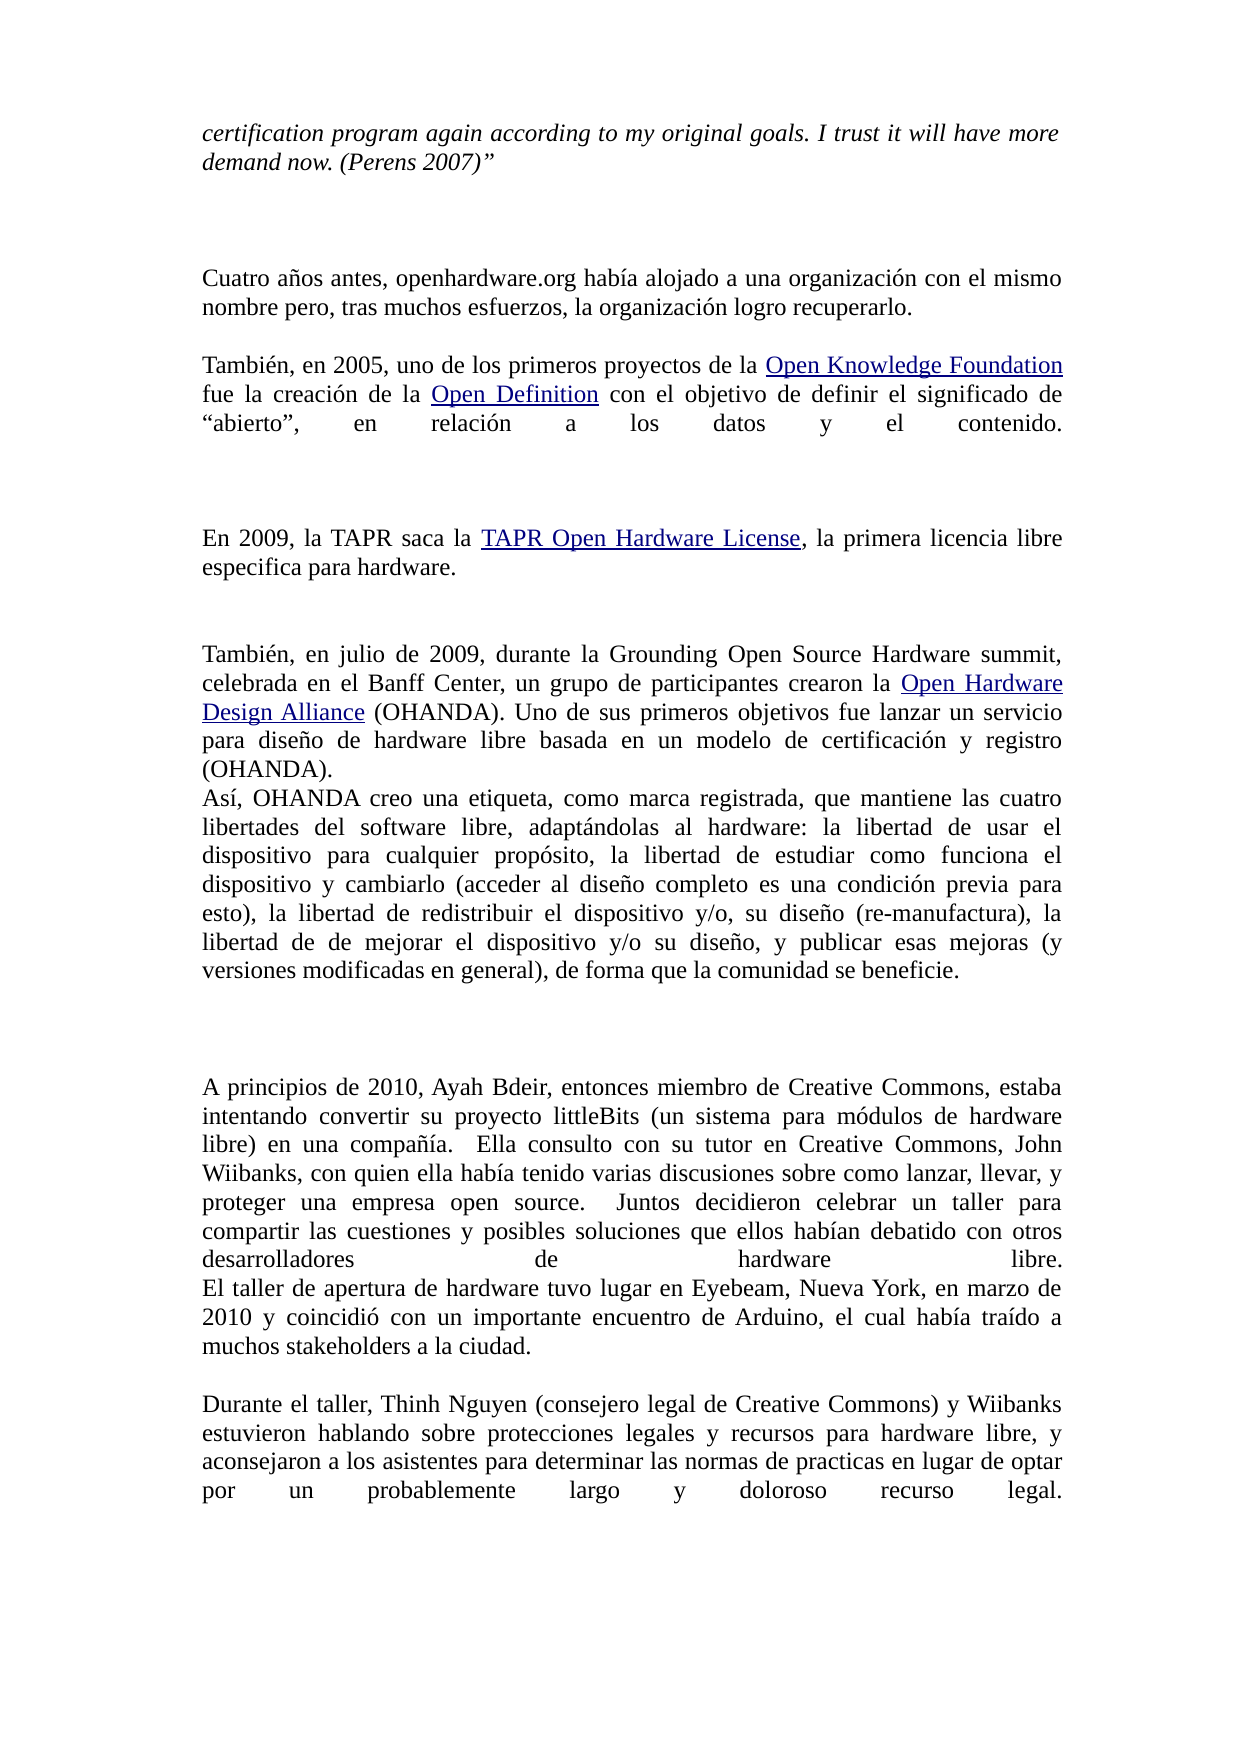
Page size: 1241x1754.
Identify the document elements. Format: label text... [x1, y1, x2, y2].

text También, en 2005, uno de los primeros proyectos de la Open Knowledge Foundation fue la creación de la Open Definition con el objetivo de definir el significado de “abierto”, en relación a los datos y el contenido. [202, 350, 1063, 494]
text También, en julio de 2009, durante la Grounding Open Source Hardware summit, celebrada en el Banff Center, un grupo de participantes crearon la Open Hardware Design Alliance (OHANDA). Uno de sus primeros objetivos fue lanzar un servicio para diseño de hardware libre basada en un modelo de certificación y registro (OHANDA). Así, OHANDA creo una etiqueta, como marca registrada, que mantiene las cuatro libertades del software libre, adaptándolas al hardware: la libertad de usar el dispositivo para cualquier propósito, la libertad de estudiar como funciona el dispositivo y cambiarlo (acceder al diseño completo es una condición previa para esto), la libertad de redistribuir el dispositivo y/o, su diseño (re-manufactura), la libertad de de mejorar el dispositivo y/o su diseño, y publicar esas mejoras (y versiones modificadas en general), de forma que la comunidad se beneficie. [202, 611, 1063, 984]
text A principios de 2010, Ayah Bdeir, entonces miembro de Creative Commons, estaba intentando convertir su proyecto littleBits (un sistema para módulos de hardware libre) en una compañía. Ella consulto con su tutor en Creative Commons, John Wiibanks, con quien ella había tenido varias discusiones sobre como lanzar, llevar, y proteger una empresa open source. Juntos decidieron celebrar un taller para compartir las cuestiones y posibles soluciones que ellos habían debatido con otros desarrolladores de hardware libre. El taller de apertura de hardware tuvo lugar en Eyebeam, Nueva York, en marzo de 2010 y coincidió con un importante encuentro de Arduino, el cual había traído a muchos stakeholders a la ciudad. [202, 1072, 1063, 1359]
text certification program again according to my original goals. I trust it will have more demand now. (Perens 2007)” [202, 118, 1063, 176]
text En 2009, la TAPR saca la TAPR Open Hardware License, la primera licencia libre especifica para hardware. [202, 523, 1063, 581]
text Cuatro años antes, openhardware.org había alojado a una organización con el mismo nombre pero, tras muchos esfuerzos, la organización logro recuperarlo. [202, 263, 1063, 321]
text Durante el taller, Thinh Nguyen (consejero legal de Creative Commons) y Wiibanks estuvieron hablando sobre protecciones legales y recursos para hardware libre, y aconsejaron a los asistentes para determinar las normas de practicas en lugar de optar por un probablemente largo y doloroso recurso legal. [202, 1389, 1063, 1561]
